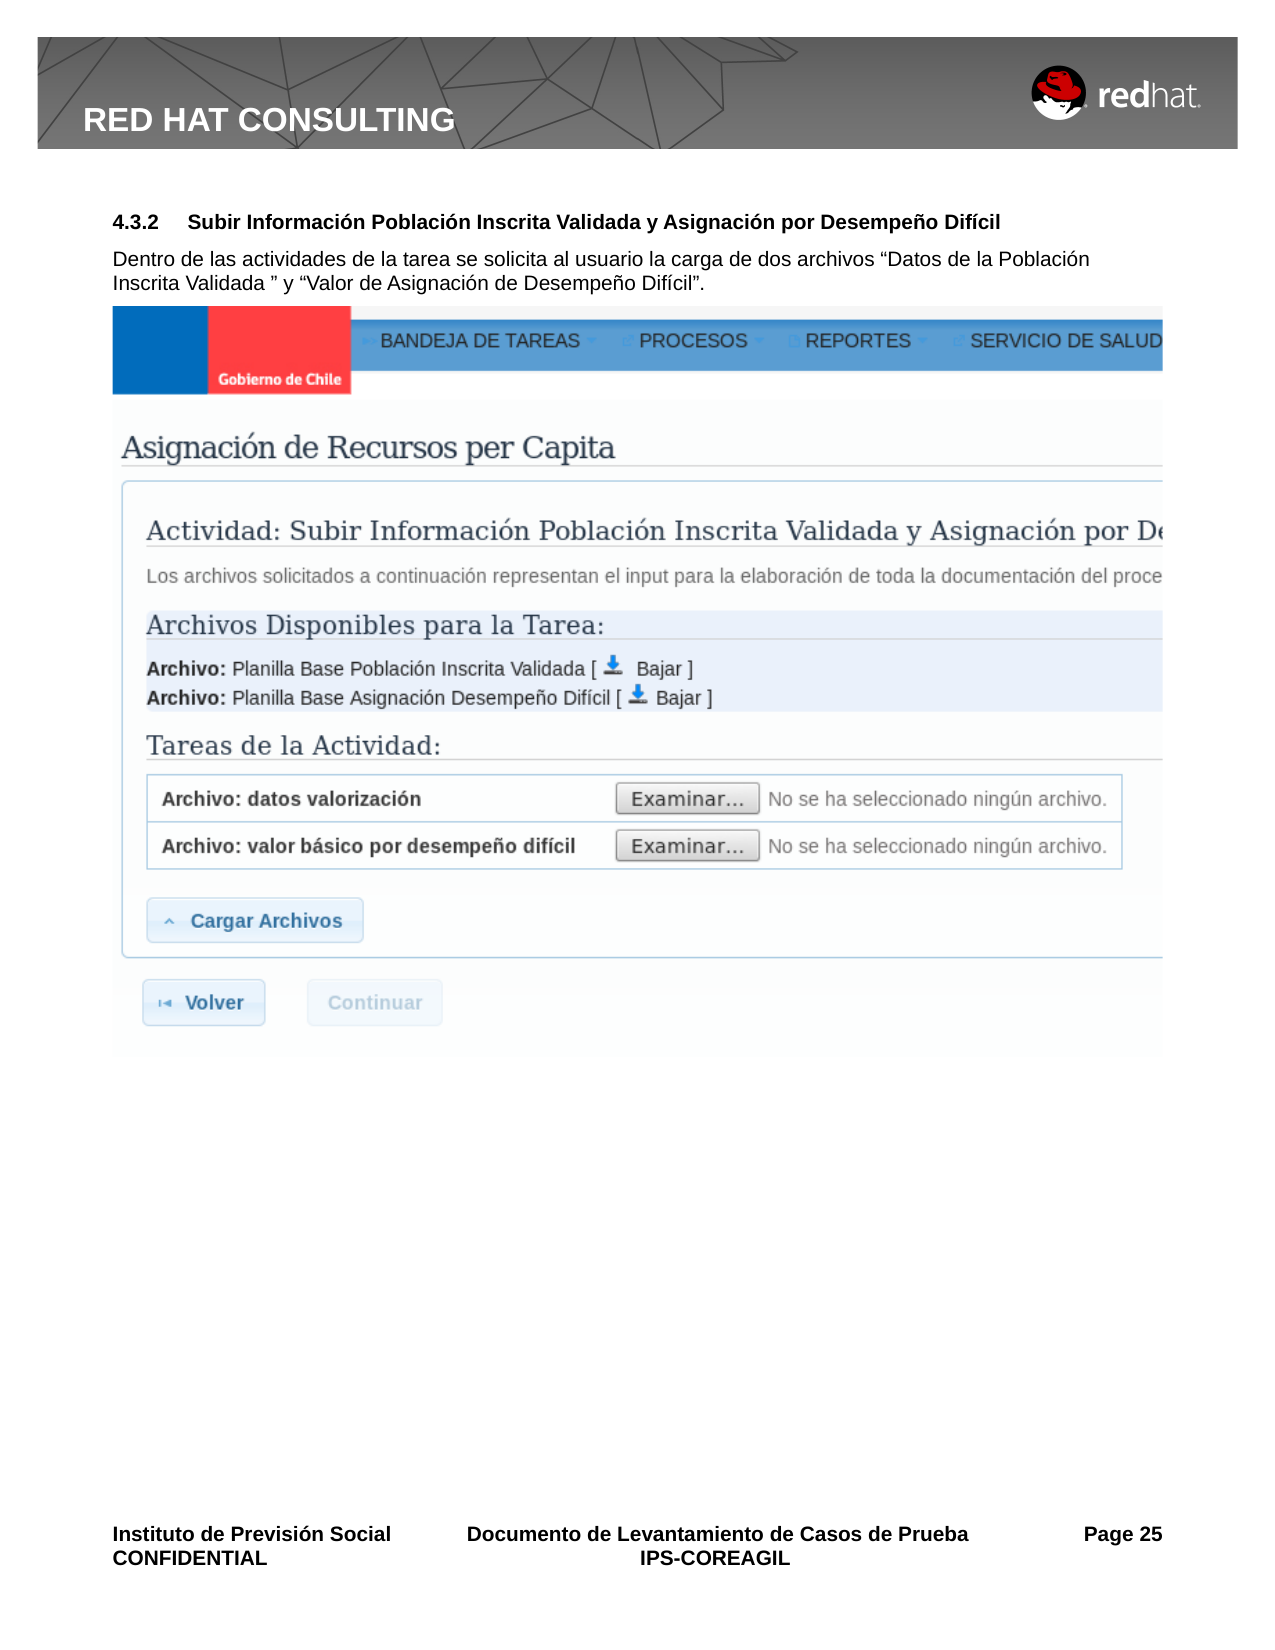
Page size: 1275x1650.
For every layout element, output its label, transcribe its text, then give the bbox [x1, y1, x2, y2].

picture [112, 306, 1163, 1097]
subtitle Subir Información Población Inscrita Validada y Asignación por Desempeño Difícil [112, 210, 1162, 234]
picture [37, 37, 1238, 149]
text Dentro de las actividades de la tarea se solicita al usuario la carga de dos archivos “Datos de la Población Inscrita Validada ” y “Valor de Asignación de Desempeño Difícil”. [112, 246, 1162, 294]
